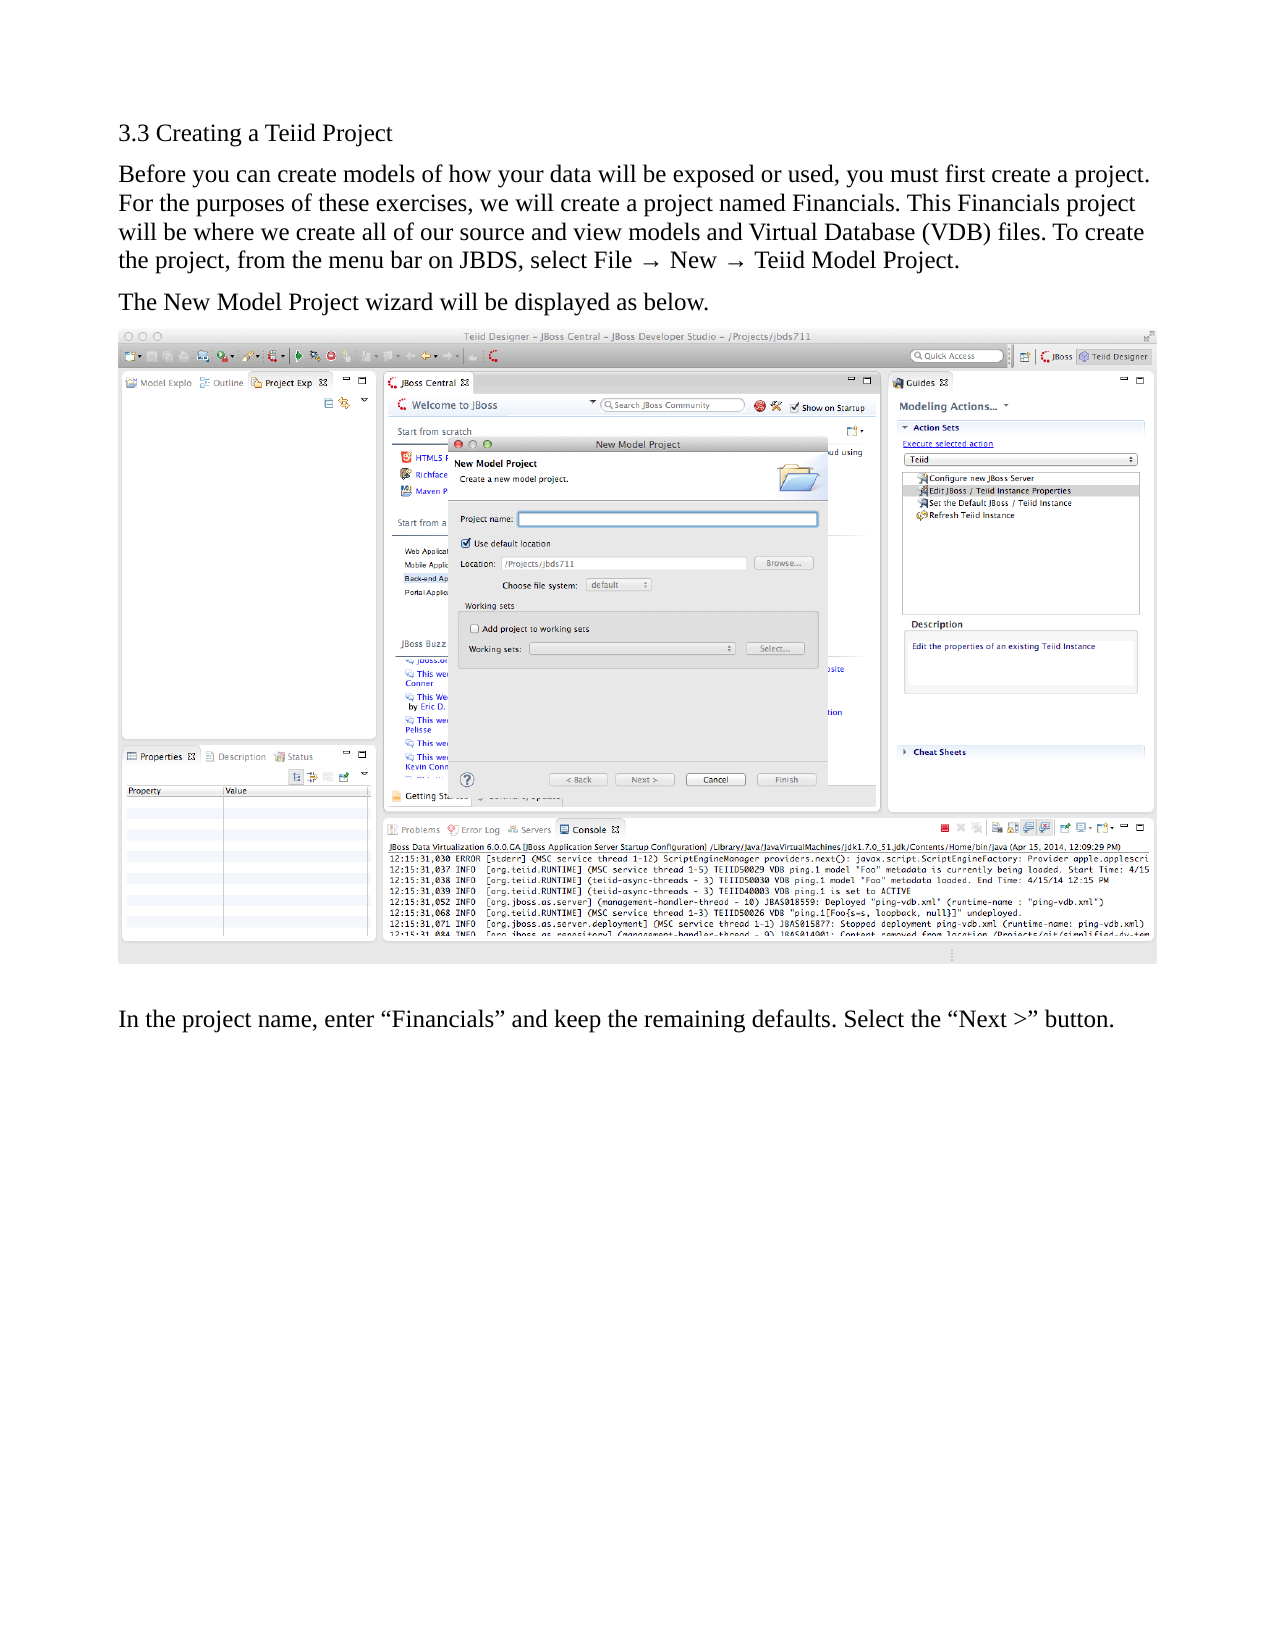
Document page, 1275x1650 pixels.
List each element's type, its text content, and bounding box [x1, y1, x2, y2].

text The New Model Project wizard will be displayed as below. [118, 287, 1157, 316]
text 3.3 Creating a Teiid Project [118, 118, 1157, 147]
text Before you can create models of how your data will be exposed or used, you must first create a project. For the purposes of these exercises, we will create a project named Financials. This Financials project will be where we create all of our source and view models and Virtual Database (VDB) files. To create the project, from the menu bar on JBDS, select File → New → Teiid Model Project. [118, 159, 1157, 274]
text In the project name, enter “Financials” and keep the remaining defaults. Select the “Next >” button. [118, 1004, 1157, 1033]
picture [118, 328, 1157, 964]
